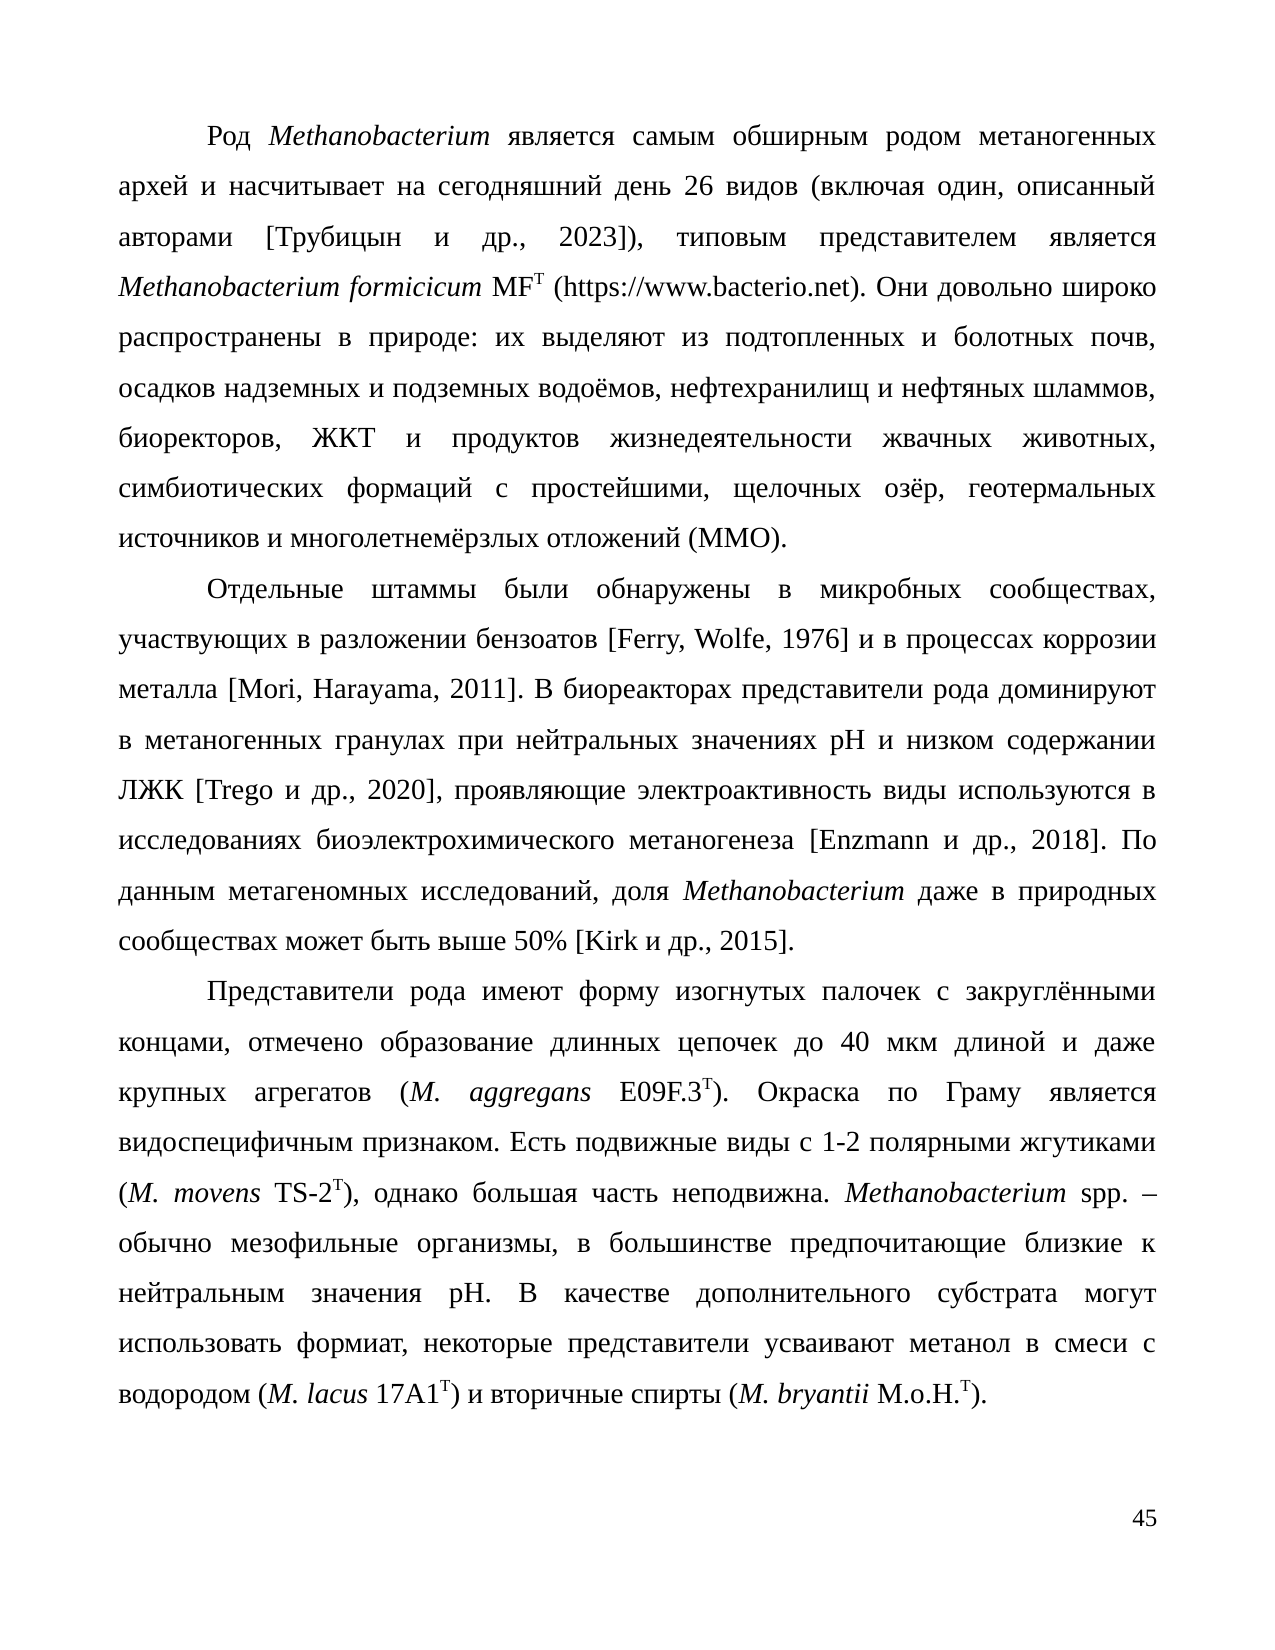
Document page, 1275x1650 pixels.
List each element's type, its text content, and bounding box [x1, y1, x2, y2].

text Представители рода имеют форму изогнутых палочек с закруглёнными концами, отмечено образование длинных цепочек до 40 мкм длиной и даже крупных агрегатов (M. aggregans E09F.3T). Окраска по Граму является видоспецифичным признаком. Есть подвижные виды с 1-2 полярными жгутиками (M. movens TS-2T), однако большая часть неподвижна. Methanobacterium spp. – обычно мезофильные организмы, в большинстве предпочитающие близкие к нейтральным значения pH. В качестве дополнительного субстрата могут использовать формиат, некоторые представители усваивают метанол в смеси с водородом (M. lacus 17A1T) и вторичные спирты (M. bryantii M.o.H.T). [118, 973, 1157, 1409]
text Род Methanobacterium является самым обширным родом метаногенных архей и насчитывает на сегодняшний день 26 видов (включая один, описанный авторами [Трубицын и др., 2023]⁠), типовым представителем является Methanobacterium formicicum MFT (https://www.bacterio.net). Они довольно широко распространены в природе: их выделяют из подтопленных и болотных почв, осадков надземных и подземных водоёмов, нефтехранилищ и нефтяных шламмов, биоректоров, ЖКТ и продуктов жизнедеятельности жвачных животных, симбиотических формаций с простейшими, щелочных озёр, геотермальных источников и многолетнемёрзлых отложений (ММО). [118, 118, 1157, 554]
text Отдельные штаммы были обнаружены в микробных сообществах, участвующих в разложении бензоатов [Ferry, Wolfe, 1976]⁠ и в процессах коррозии металла [Mori, Harayama, 2011]⁠. В биореакторах представители рода доминируют в метаногенных гранулах при нейтральных значениях pH и низком содержании ЛЖК [Trego и др., 2020]⁠, проявляющие электроактивность виды используются в исследованиях биоэлектрохимического метаногенеза [Enzmann и др., 2018]⁠. По данным метагеномных исследований, доля Methanobacterium даже в природных сообществах может быть выше 50% [Kirk и др., 2015]⁠. [118, 571, 1157, 957]
